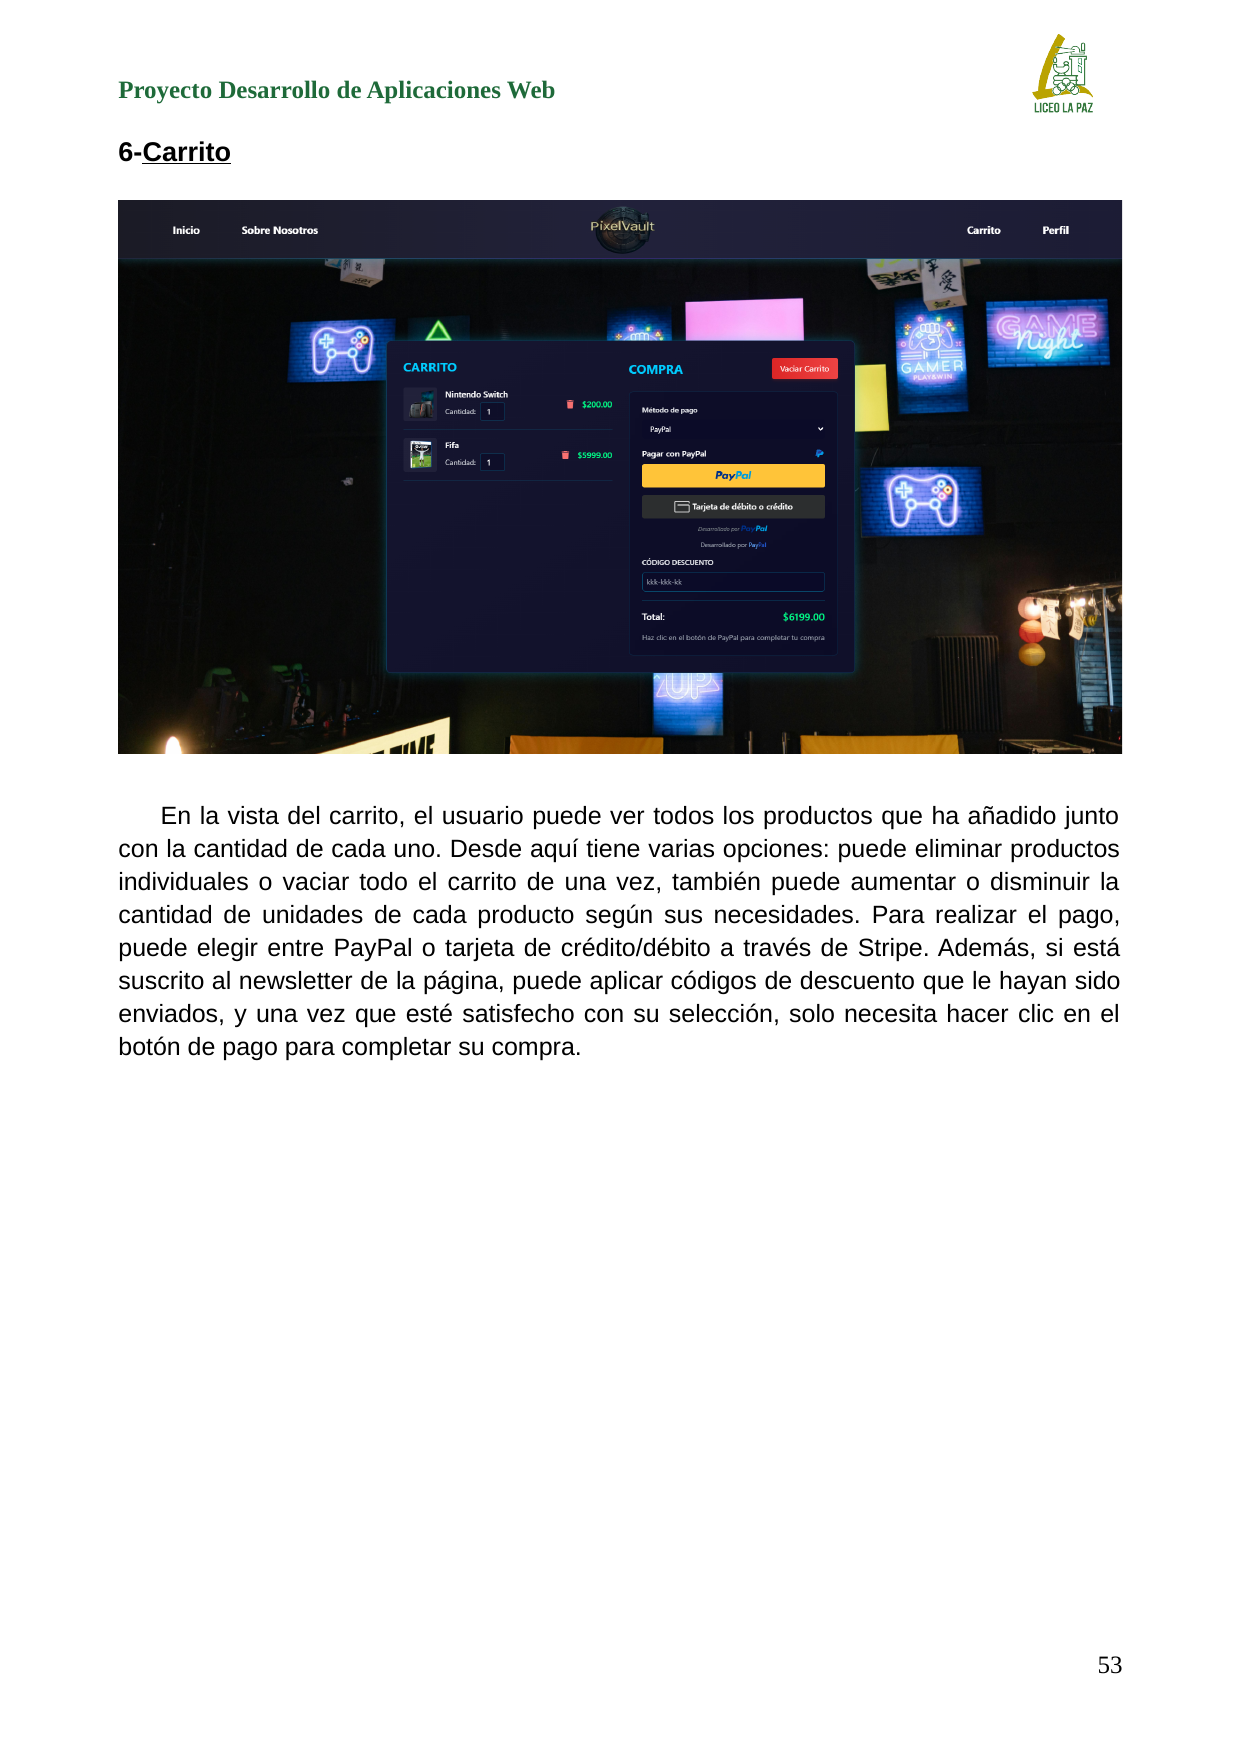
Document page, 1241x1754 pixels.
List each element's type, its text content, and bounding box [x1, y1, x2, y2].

subtitle 6-Carrito [118, 136, 1122, 167]
picture [1025, 26, 1100, 121]
text En la vista del carrito, el usuario puede ver todos los productos que ha añadido junto con la cantidad de cada uno. Desde aquí tiene varias opciones: puede eliminar productos individuales o vaciar todo el carrito de una vez, también puede aumentar o disminuir la cantidad de unidades de cada producto según sus necesidades. Para realizar el pago, puede elegir entre PayPal o tarjeta de crédito/débito a través de Stripe. Además, si está suscrito al newsletter de la página, puede aplicar códigos de descuento que le hayan sido enviados, y una vez que esté satisfecho con su selección, solo necesita hacer clic en el botón de pago para completar su compra. [118, 801, 1122, 1061]
picture [118, 200, 1123, 754]
